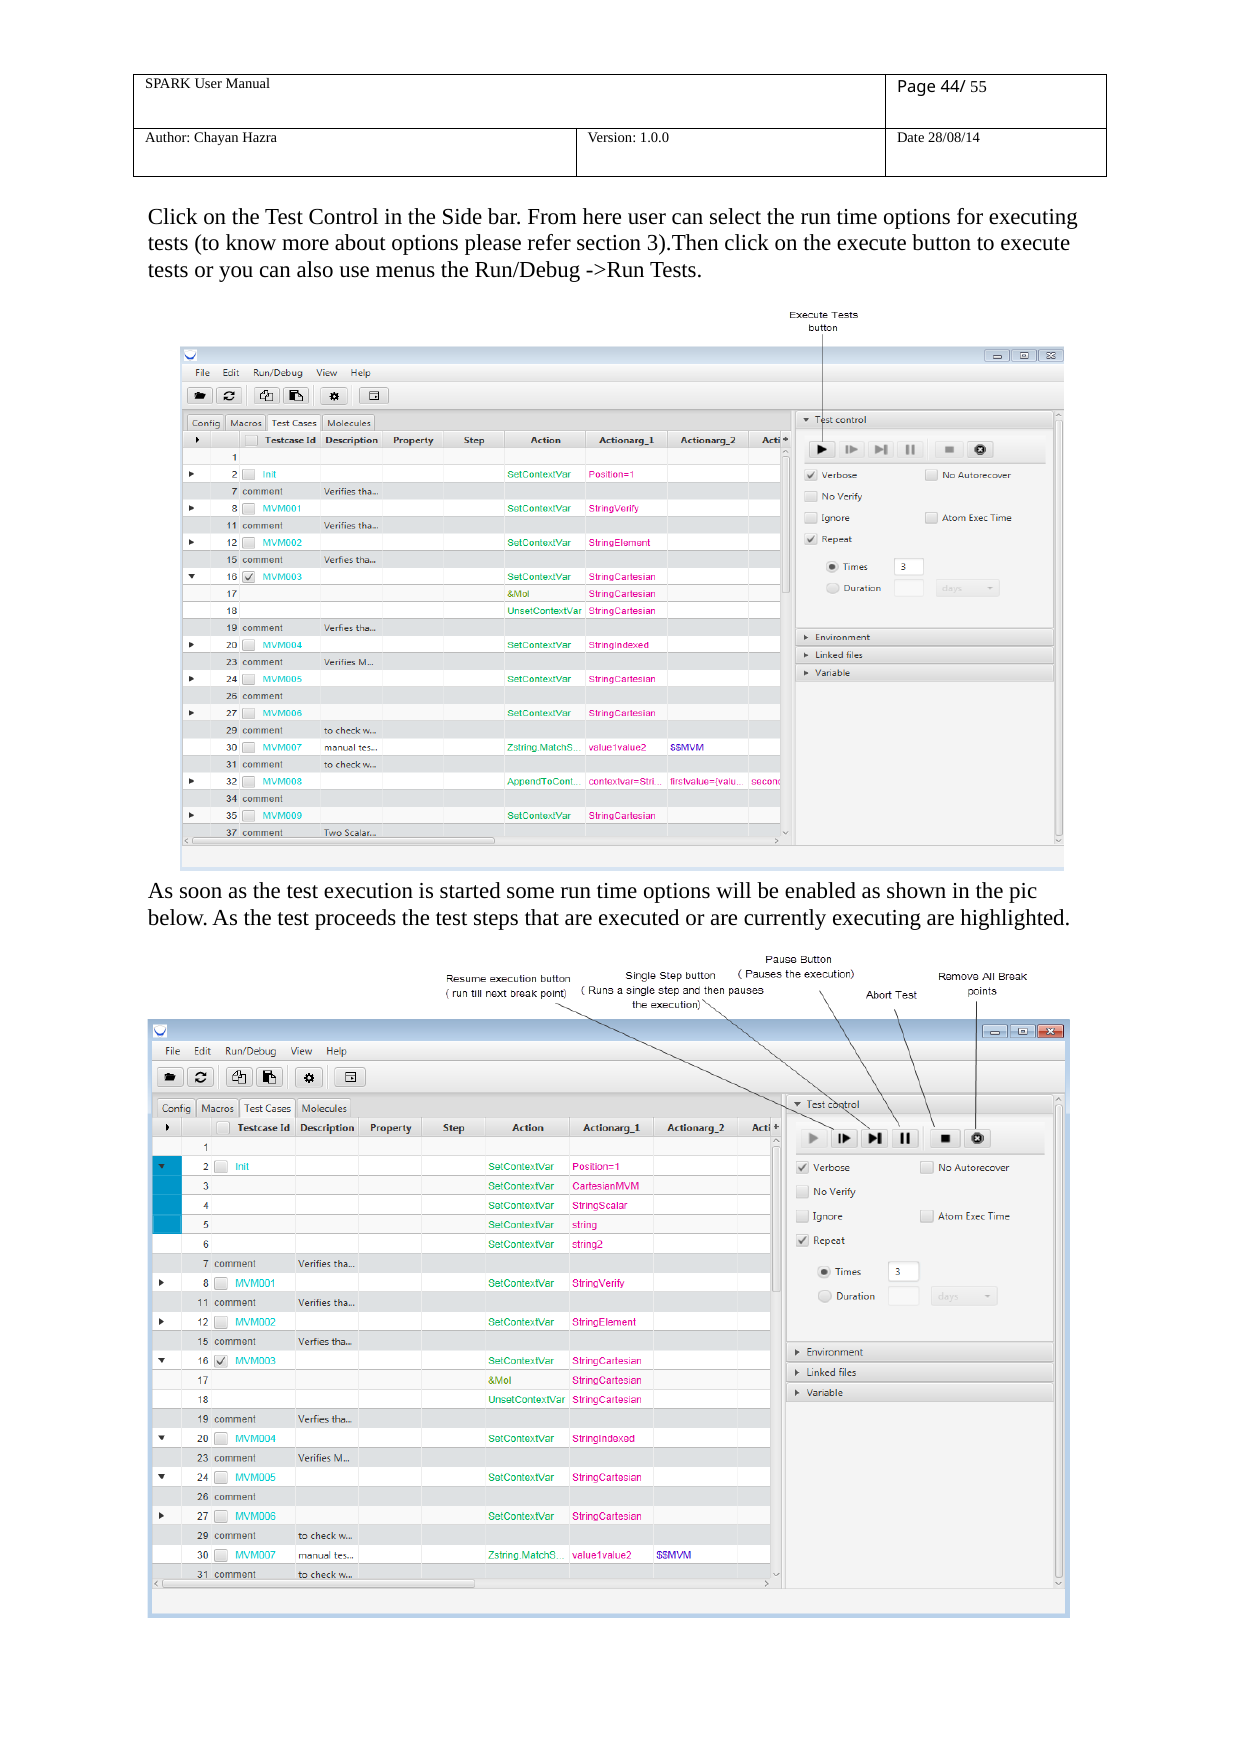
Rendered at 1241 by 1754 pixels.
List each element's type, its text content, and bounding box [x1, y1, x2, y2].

picture [180, 305, 1064, 871]
text As soon as the test execution is started some run time options will be enabled as shown in the pic below. As the test proceeds the test steps that are executed or are currently executing are highlighted. [148, 877, 1092, 930]
text Click on the Test Control in the Side bar. From here user can select the run time options for executing tests (to know more about options please refer section 3).Then click on the execute button to execute tests or you can also use menus the Run/Debug ->Run Tests. [148, 203, 1092, 282]
picture [147, 948, 1070, 1618]
